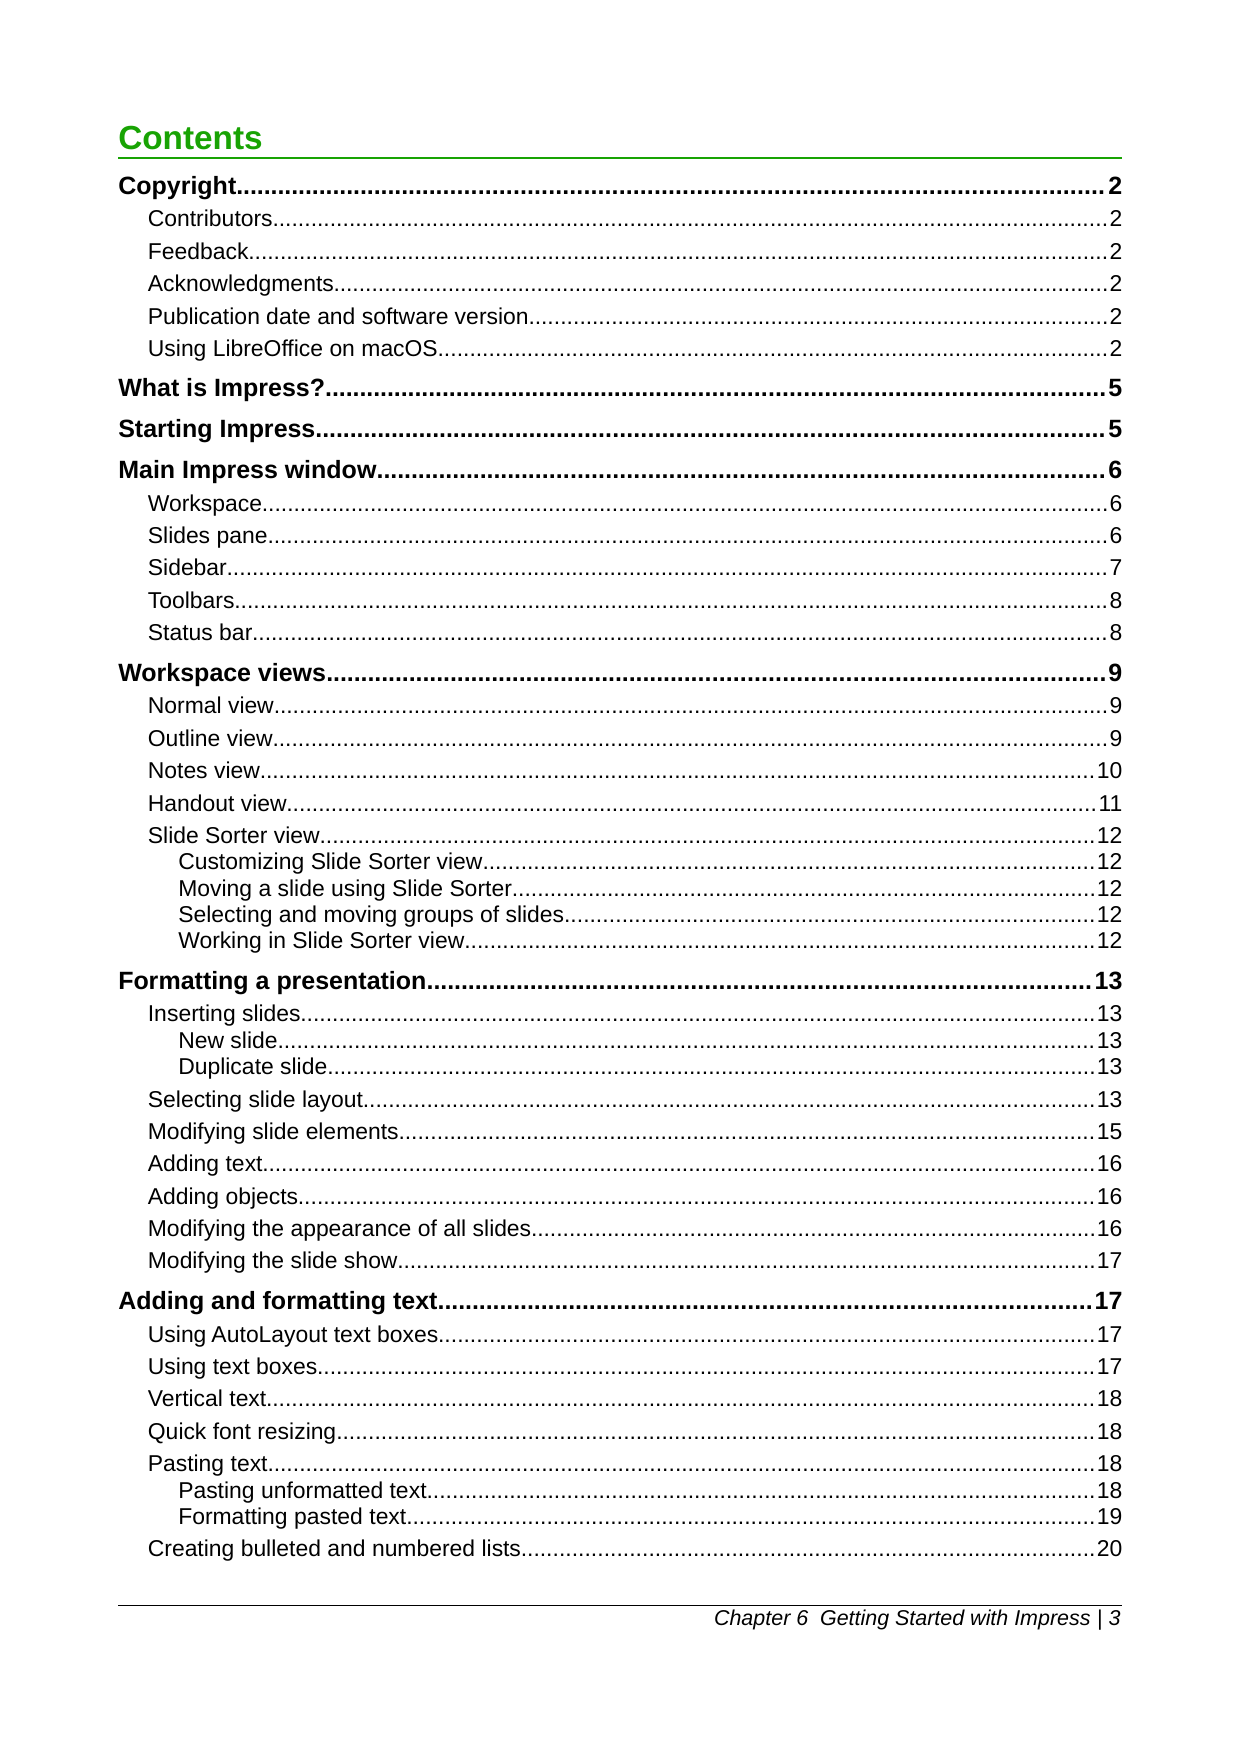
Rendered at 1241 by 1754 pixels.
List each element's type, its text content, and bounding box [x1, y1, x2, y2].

text Workspace 6 [148, 489, 1122, 516]
text Status bar 8 [148, 619, 1122, 646]
text New slide 13 [178, 1027, 1122, 1053]
text Slide Sorter view 12 [148, 822, 1122, 848]
text Duplicate slide 13 [178, 1053, 1122, 1079]
subtitle Contents [118, 118, 1122, 157]
text Working in Slide Sorter view 12 [178, 927, 1122, 954]
text Slides pane 6 [148, 522, 1122, 548]
text Inserting slides 13 [148, 1000, 1122, 1027]
text Using LibreOffice on macOS 2 [148, 335, 1122, 361]
text Toolbars 8 [148, 587, 1122, 613]
text Modifying slide elements 15 [148, 1118, 1122, 1144]
text Pasting unformatted text 18 [178, 1477, 1122, 1503]
text Selecting slide layout 13 [148, 1086, 1122, 1112]
text Normal view 9 [148, 692, 1122, 719]
text Outline view 9 [148, 725, 1122, 751]
text Using AutoLayout text boxes 17 [148, 1321, 1122, 1347]
text Formatting a presentation 13 [118, 966, 1122, 994]
text Copyright 2 [118, 171, 1122, 199]
text Creating bulleted and numbered lists 20 [148, 1535, 1122, 1562]
text Adding and formatting text 17 [118, 1286, 1122, 1314]
text Main Impress window 6 [118, 455, 1122, 483]
text Vertical text 18 [148, 1385, 1122, 1412]
text Acknowledgments 2 [148, 270, 1122, 297]
text Quick font resizing 18 [148, 1418, 1122, 1444]
text Starting Impress 5 [118, 414, 1122, 443]
text Notes view 10 [148, 757, 1122, 783]
text Formatting pasted text 19 [178, 1503, 1122, 1529]
text Sidebar 7 [148, 554, 1122, 581]
text Publication date and software version 2 [148, 303, 1122, 329]
text Pasting text 18 [148, 1450, 1122, 1477]
text Adding objects 16 [148, 1183, 1122, 1209]
text Adding text 16 [148, 1150, 1122, 1177]
text Handout view 11 [148, 789, 1122, 816]
text Feedback 2 [148, 238, 1122, 264]
text What is Impress? 5 [118, 373, 1122, 402]
text Selecting and moving groups of slides 12 [178, 901, 1122, 927]
text Contributors 2 [148, 205, 1122, 232]
text Moving a slide using Slide Sorter 12 [178, 874, 1122, 901]
text Workspace views 9 [118, 657, 1122, 686]
text Using text boxes 17 [148, 1353, 1122, 1379]
text Modifying the appearance of all slides 16 [148, 1215, 1122, 1241]
text Modifying the slide show 17 [148, 1247, 1122, 1274]
text Customizing Slide Sorter view 12 [178, 848, 1122, 874]
